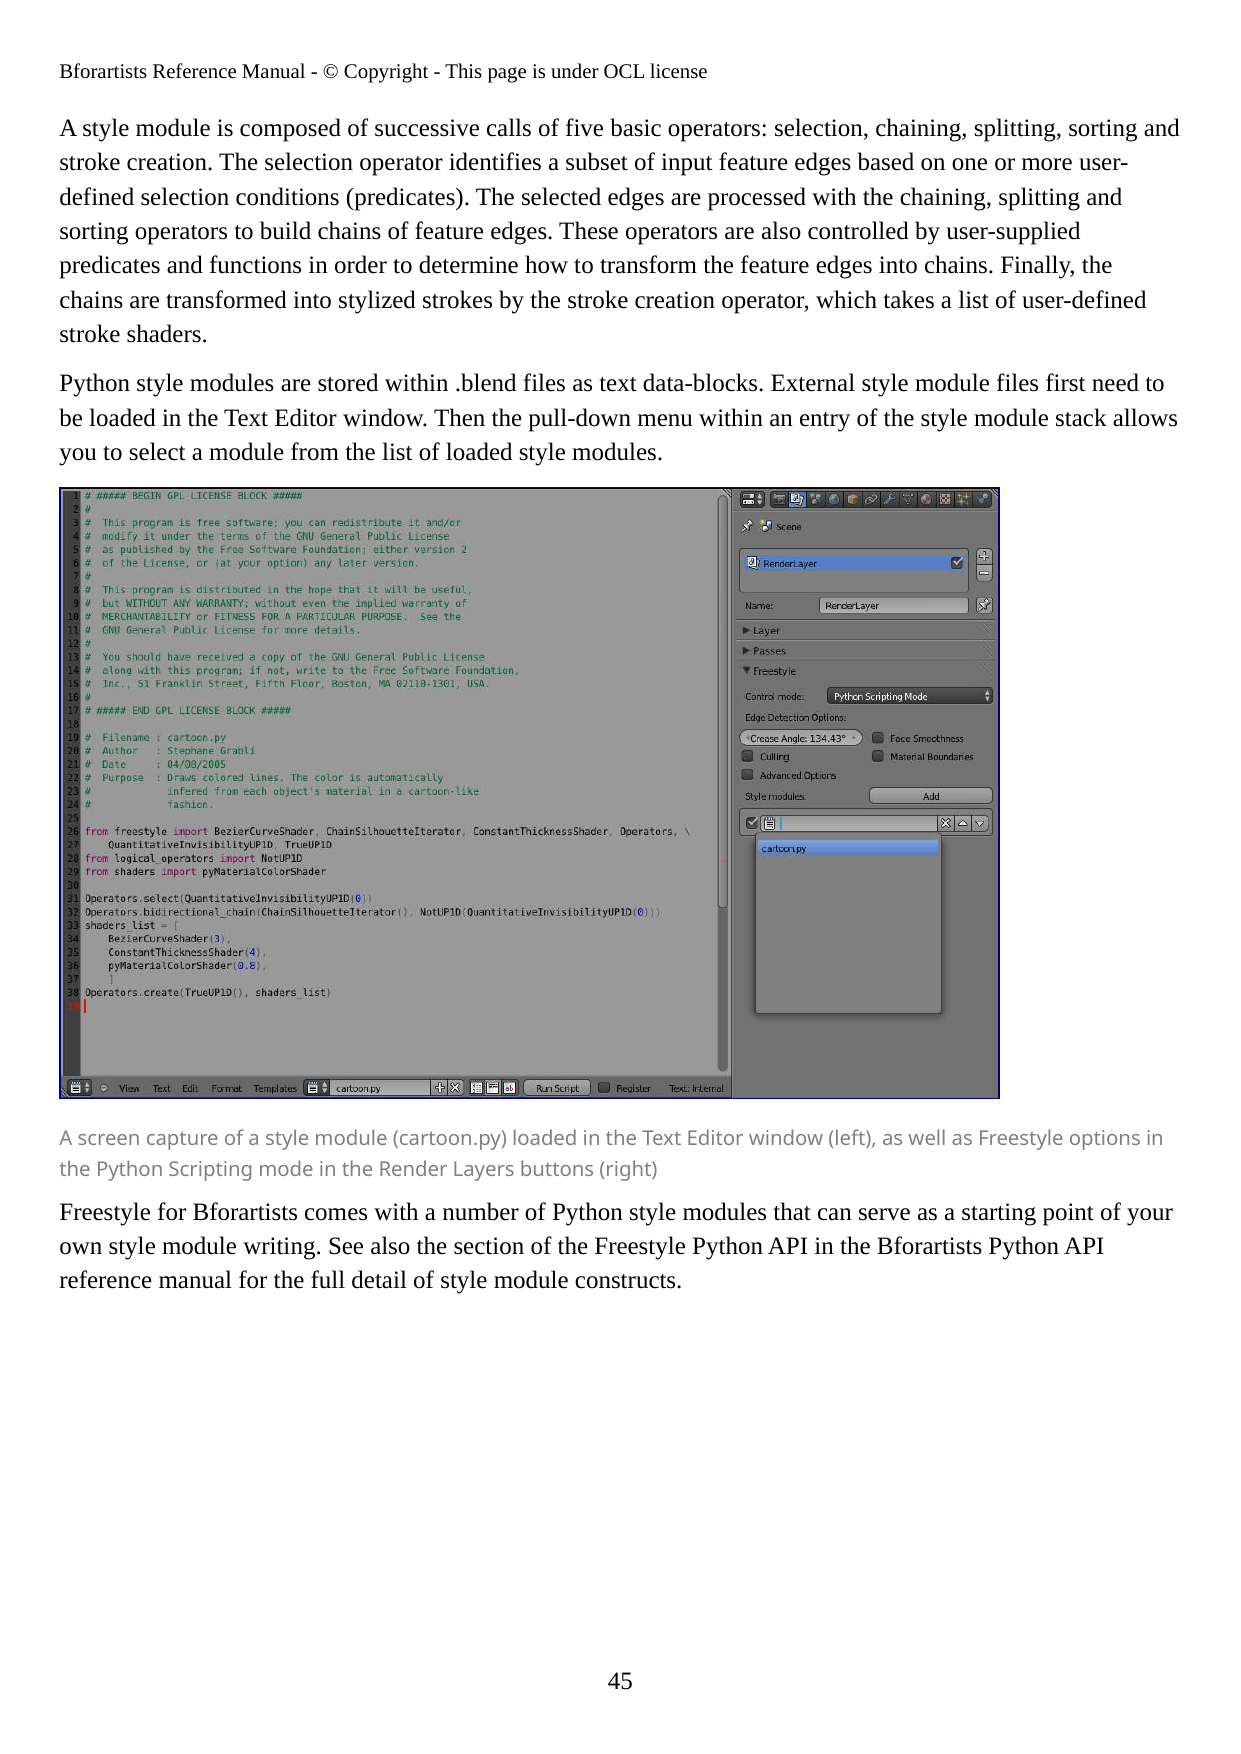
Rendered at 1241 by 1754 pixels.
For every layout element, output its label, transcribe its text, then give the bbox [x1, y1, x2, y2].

text A style module is composed of successive calls of five basic operators: selection, chaining, splitting, sorting and stroke creation. The selection operator identifies a subset of input feature edges based on one or more user-defined selection conditions (predicates). The selected edges are processed with the chaining, splitting and sorting operators to build chains of feature edges. These operators are also controlled by user-supplied predicates and functions in order to determine how to transform the feature edges into chains. Finally, the chains are transformed into stylized strokes by the stroke creation operator, which takes a list of user-defined stroke shaders. [59, 113, 1181, 348]
text Python style modules are stored within .blend files as text data-blocks. External style module files first need to be loaded in the Text Editor window. Then the pull-down menu within an entry of the style module stack allows you to select a module from the list of loaded style modules. [59, 368, 1181, 466]
text Freestyle for Bforartists comes with a number of Python style modules that can serve as a starting point of your own style module writing. See also the section of the Freestyle Python API in the Bforartists Python API reference manual for the full detail of style module constructs. [59, 1197, 1181, 1294]
picture [61, 488, 998, 1098]
text A screen capture of a style module (cartoon.py) loaded in the Text Editor window (left), as well as Freestyle options in the Python Scripting mode in the Render Layers buttons (right) [59, 1119, 1181, 1182]
